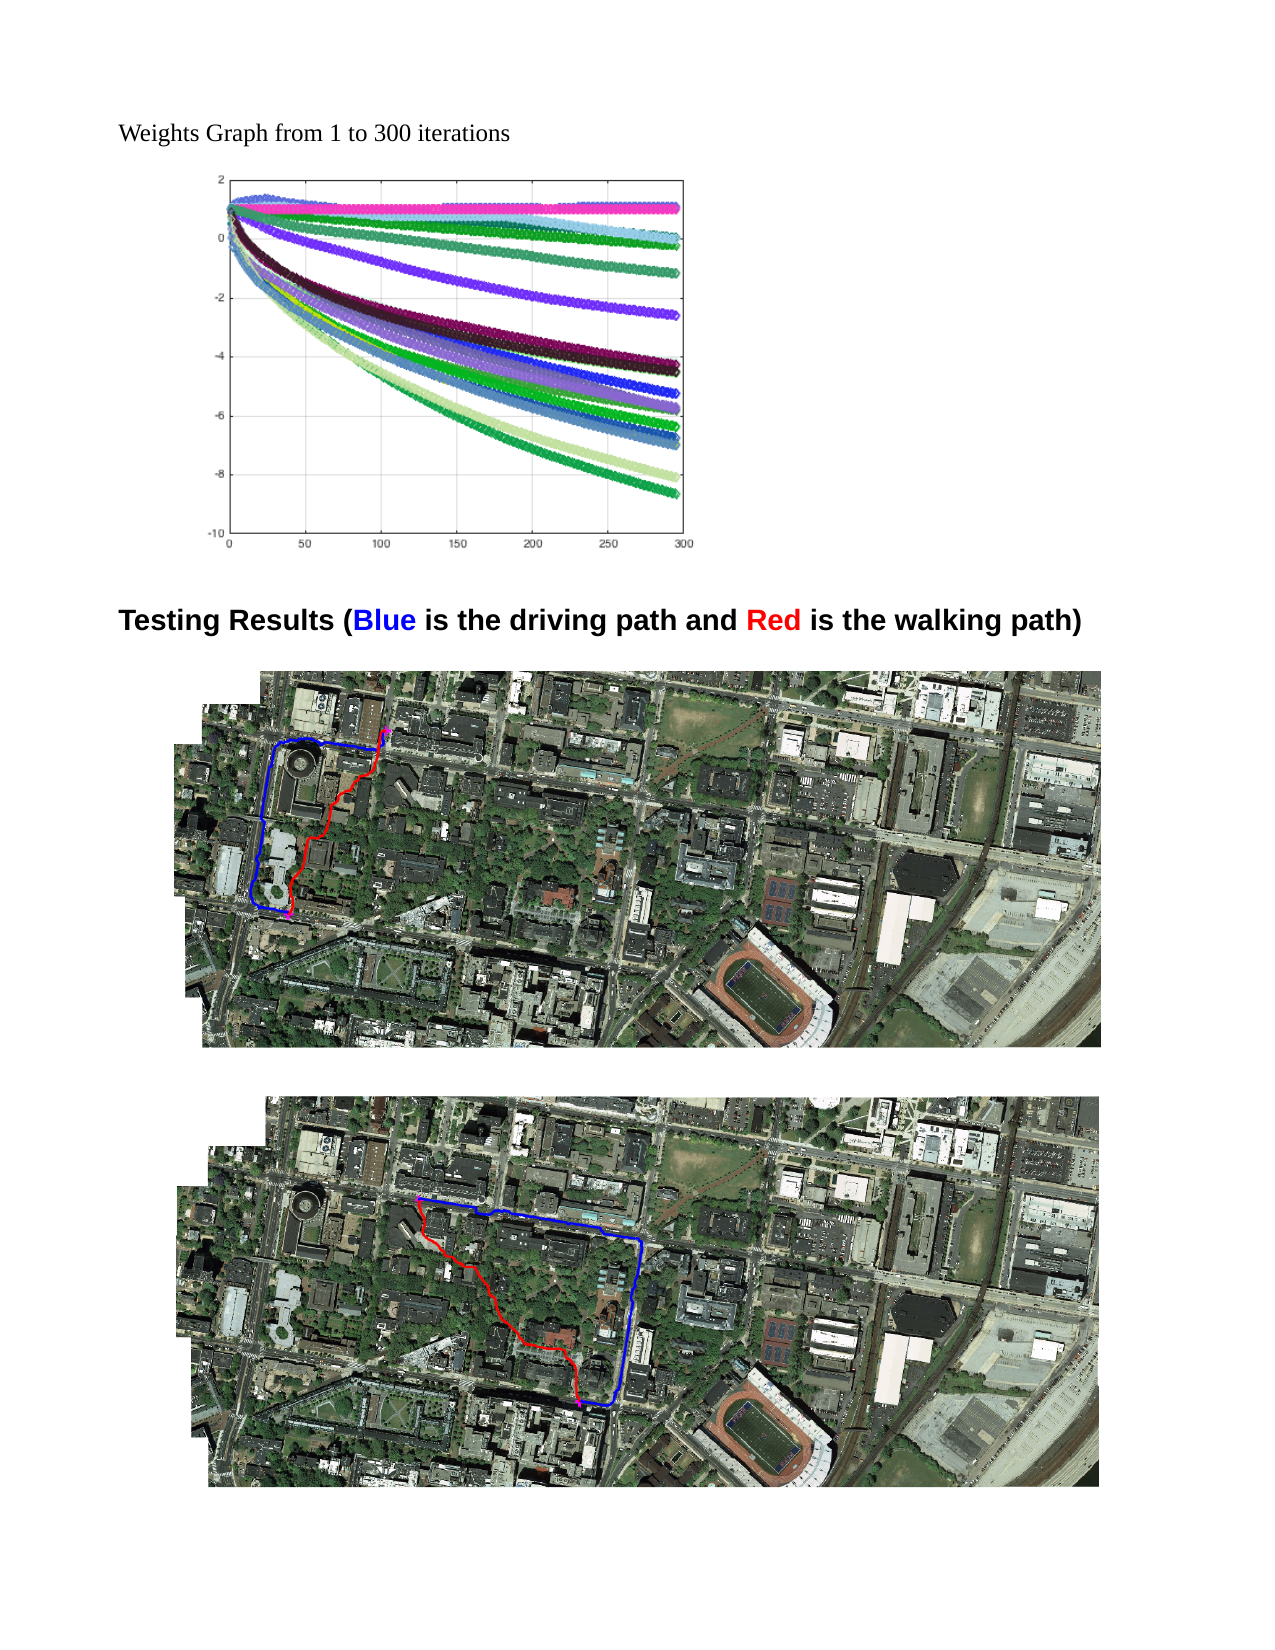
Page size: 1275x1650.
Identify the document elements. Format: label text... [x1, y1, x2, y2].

picture [199, 158, 707, 569]
picture [175, 1095, 1100, 1488]
picture [174, 671, 1101, 1048]
subtitle Testing Results (Blue is the driving path and Red is the walking path) [118, 603, 1157, 637]
text Weights Graph from 1 to 300 iterations [118, 118, 1157, 147]
